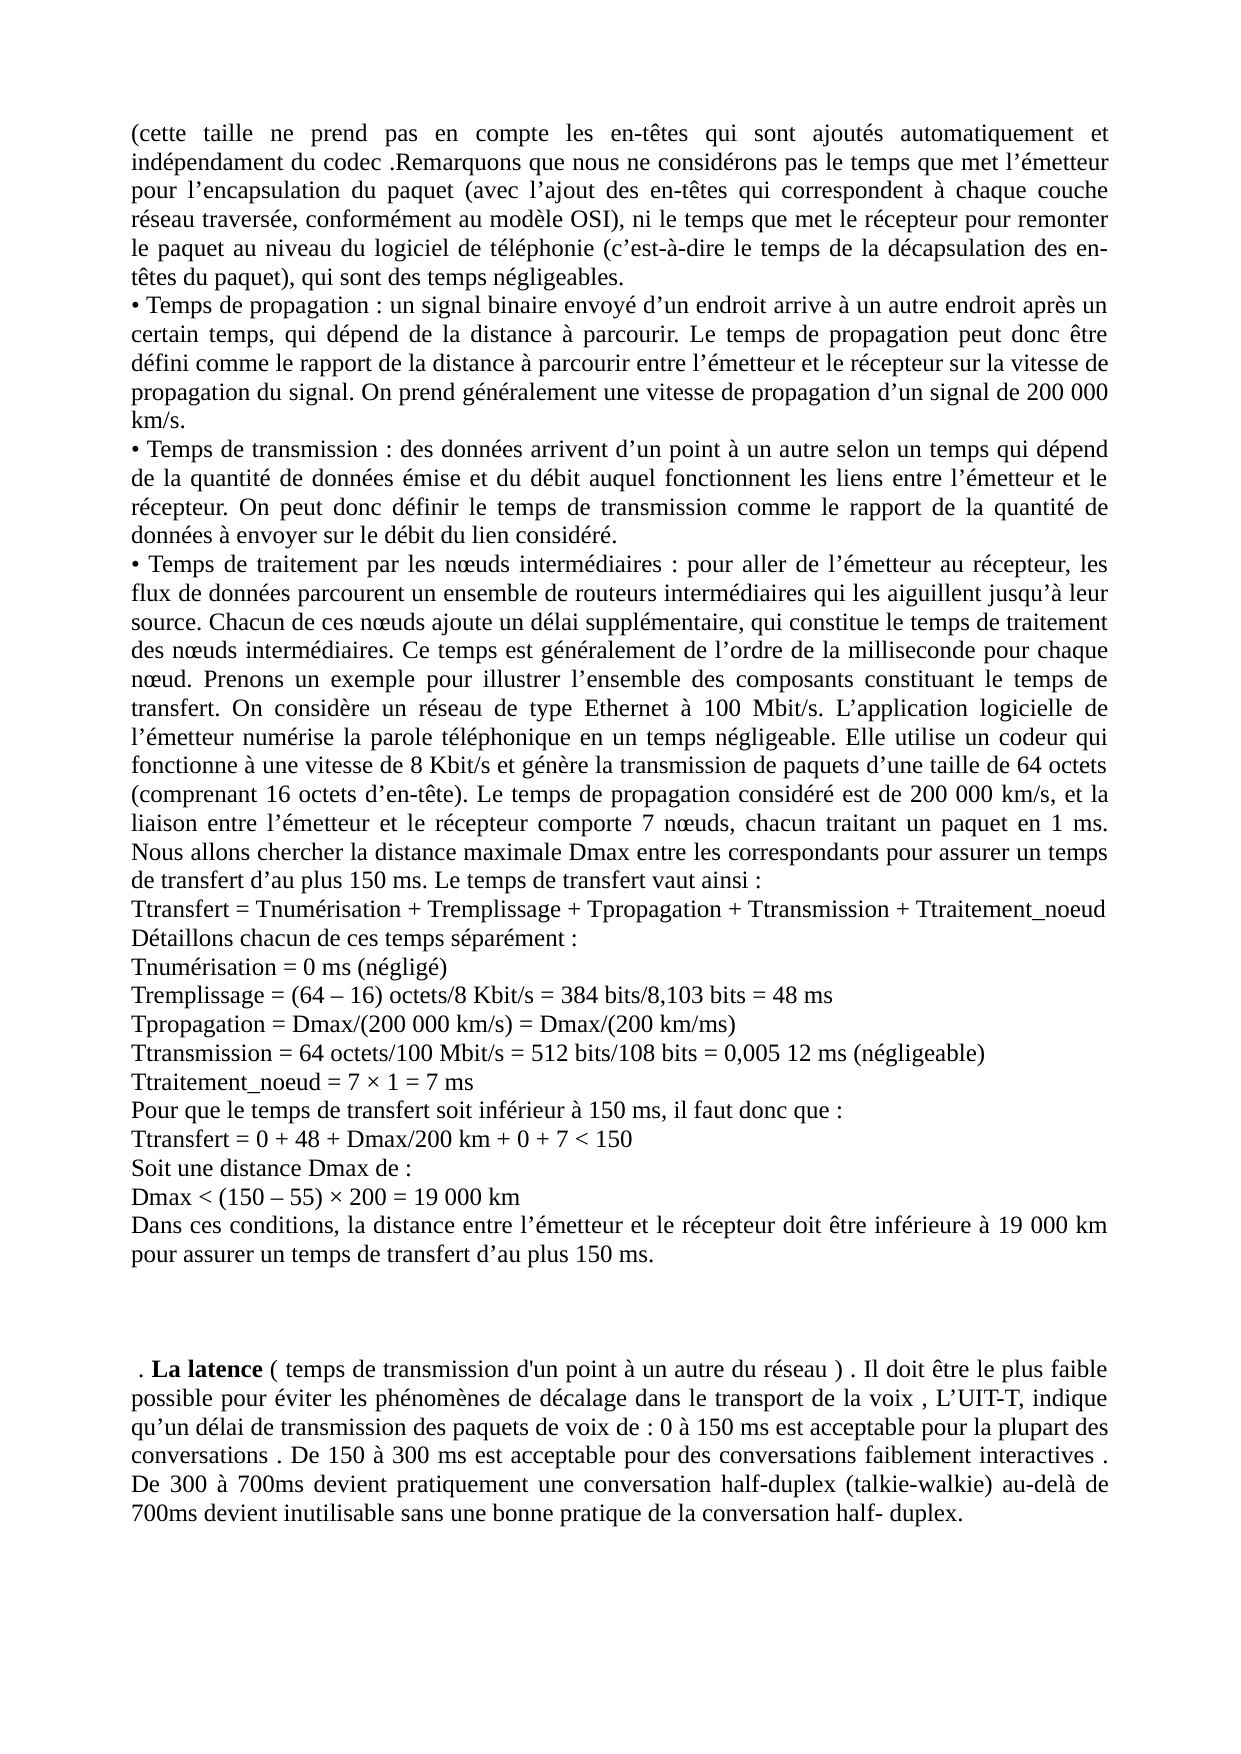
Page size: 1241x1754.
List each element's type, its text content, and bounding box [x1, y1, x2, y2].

text Ttransfert = 0 + 48 + Dmax/200 km + 0 + 7 < 150 [131, 1124, 1109, 1153]
text • Temps de propagation : un signal binaire envoyé d’un endroit arrive à un autre endroit après un certain temps, qui dépend de la distance à parcourir. Le temps de propagation peut donc être défini comme le rapport de la distance à parcourir entre l’émetteur et le récepteur sur la vitesse de propagation du signal. On prend généralement une vitesse de propagation d’un signal de 200 000 km/s. [131, 291, 1109, 434]
text Ttraitement_noeud = 7 × 1 = 7 ms [131, 1067, 1109, 1096]
text . La latence ( temps de transmission d'un point à un autre du réseau ) . Il doit être le plus faible possible pour éviter les phénomènes de décalage dans le transport de la voix , L’UIT-T, indique qu’un délai de transmission des paquets de voix de : 0 à 150 ms est acceptable pour la plupart des conversations . De 150 à 300 ms est acceptable pour des conversations faiblement interactives . De 300 à 700ms devient pratiquement une conversation half-duplex (talkie-walkie) au-delà de 700ms devient inutilisable sans une bonne pratique de la conversation half- duplex. [131, 1354, 1109, 1527]
text Tpropagation = Dmax/(200 000 km/s) = Dmax/(200 km/ms) [131, 1009, 1109, 1038]
text Ttransmission = 64 octets/100 Mbit/s = 512 bits/108 bits = 0,005 12 ms (négligeable) [131, 1038, 1109, 1067]
text Dmax < (150 – 55) × 200 = 19 000 km [131, 1182, 1109, 1211]
text Dans ces conditions, la distance entre l’émetteur et le récepteur doit être inférieure à 19 000 km pour assurer un temps de transfert d’au plus 150 ms. [131, 1211, 1109, 1268]
text • Temps de traitement par les nœuds intermédiaires : pour aller de l’émetteur au récepteur, les flux de données parcourent un ensemble de routeurs intermédiaires qui les aiguillent jusqu’à leur source. Chacun de ces nœuds ajoute un délai supplémentaire, qui constitue le temps de traitement des nœuds intermédiaires. Ce temps est généralement de l’ordre de la milliseconde pour chaque nœud. Prenons un exemple pour illustrer l’ensemble des composants constituant le temps de transfert. On considère un réseau de type Ethernet à 100 Mbit/s. L’application logicielle de l’émetteur numérise la parole téléphonique en un temps négligeable. Elle utilise un codeur qui fonctionne à une vitesse de 8 Kbit/s et génère la transmission de paquets d’une taille de 64 octets (comprenant 16 octets d’en-tête). Le temps de propagation considéré est de 200 000 km/s, et la liaison entre l’émetteur et le récepteur comporte 7 nœuds, chacun traitant un paquet en 1 ms. Nous allons chercher la distance maximale Dmax entre les correspondants pour assurer un temps de transfert d’au plus 150 ms. Le temps de transfert vaut ainsi : [131, 549, 1109, 894]
text Tremplissage = (64 – 16) octets/8 Kbit/s = 384 bits/8,103 bits = 48 ms [131, 981, 1109, 1009]
text Soit une distance Dmax de : [131, 1153, 1109, 1182]
text Ttransfert = Tnumérisation + Tremplissage + Tpropagation + Ttransmission + Ttraitement_noeud [131, 894, 1109, 923]
text (cette taille ne prend pas en compte les en-têtes qui sont ajoutés automatiquement et indépendament du codec .Remarquons que nous ne considérons pas le temps que met l’émetteur pour l’encapsulation du paquet (avec l’ajout des en-têtes qui correspondent à chaque couche réseau traversée, conformément au modèle OSI), ni le temps que met le récepteur pour remonter le paquet au niveau du logiciel de téléphonie (c’est-à-dire le temps de la décapsulation des en-têtes du paquet), qui sont des temps négligeables. [131, 118, 1109, 291]
text Tnumérisation = 0 ms (négligé) [131, 952, 1109, 981]
text Détaillons chacun de ces temps séparément : [131, 923, 1109, 952]
text Pour que le temps de transfert soit inférieur à 150 ms, il faut donc que : [131, 1096, 1109, 1124]
text • Temps de transmission : des données arrivent d’un point à un autre selon un temps qui dépend de la quantité de données émise et du débit auquel fonctionnent les liens entre l’émetteur et le récepteur. On peut donc définir le temps de transmission comme le rapport de la quantité de données à envoyer sur le débit du lien considéré. [131, 434, 1109, 549]
